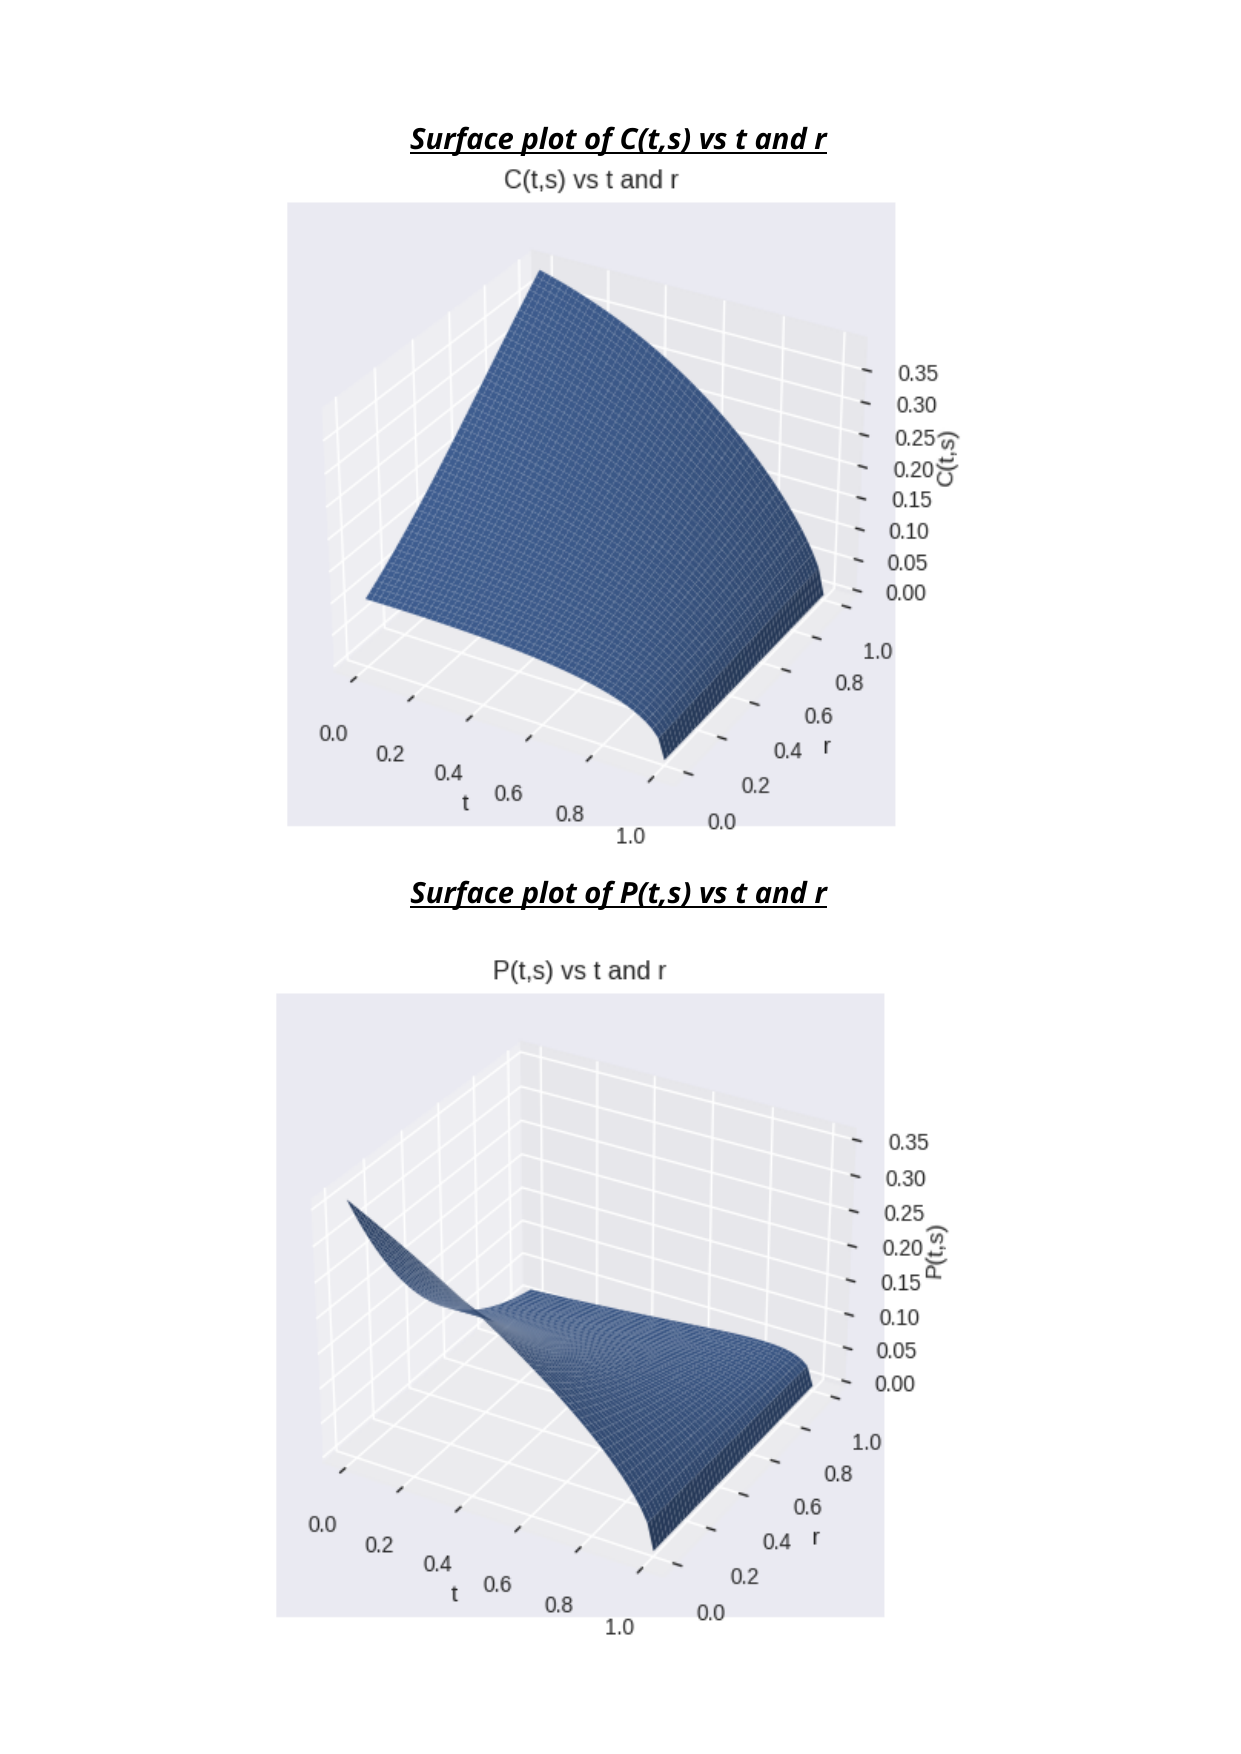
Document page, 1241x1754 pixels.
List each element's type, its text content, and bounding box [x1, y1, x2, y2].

text Surface plot of C(t,s) vs t and r [118, 118, 1122, 158]
picture [252, 949, 966, 1649]
text Surface plot of P(t,s) vs t and r [118, 872, 1122, 912]
picture [263, 157, 977, 858]
